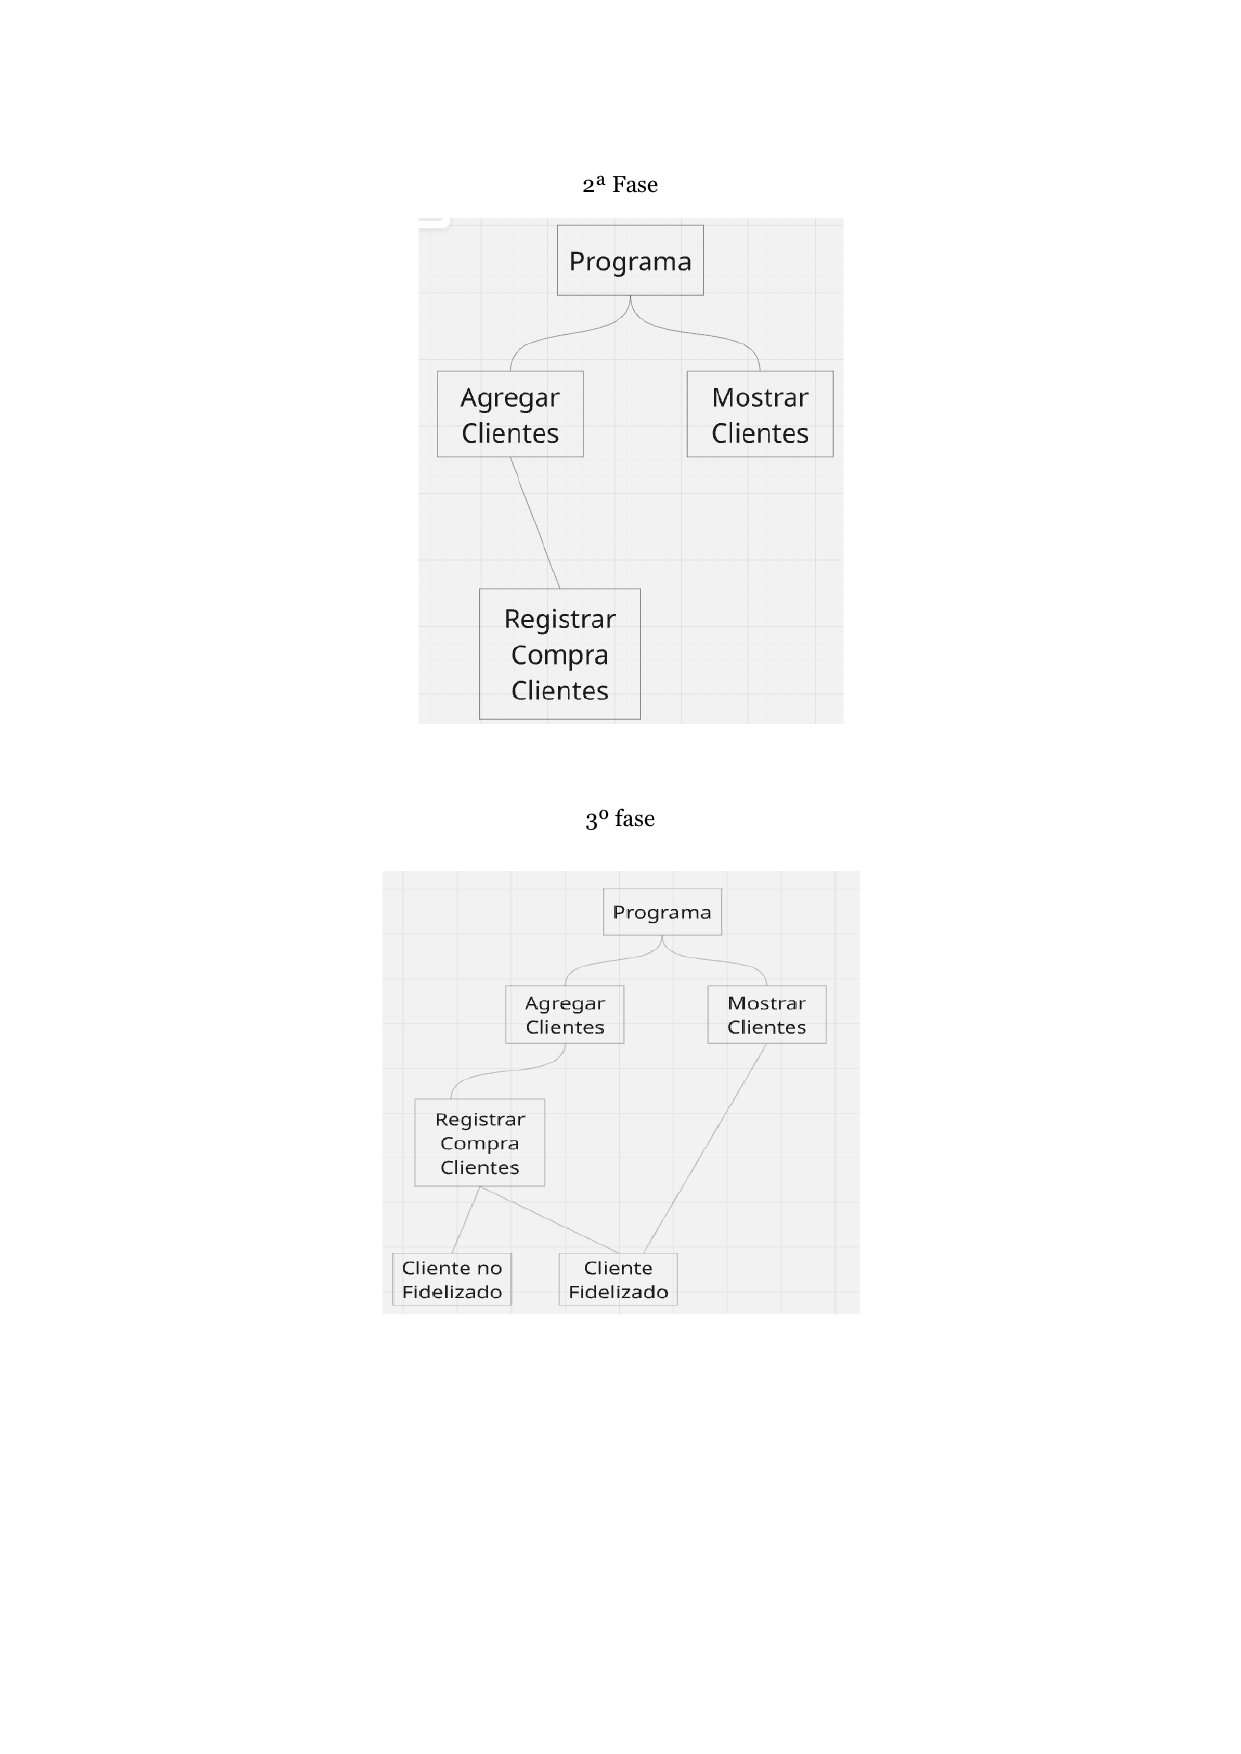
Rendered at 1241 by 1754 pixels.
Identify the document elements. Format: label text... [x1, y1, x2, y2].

picture [382, 871, 860, 1314]
picture [418, 218, 844, 724]
text 3º fase [118, 805, 1122, 831]
text 2ª Fase [118, 171, 1122, 197]
